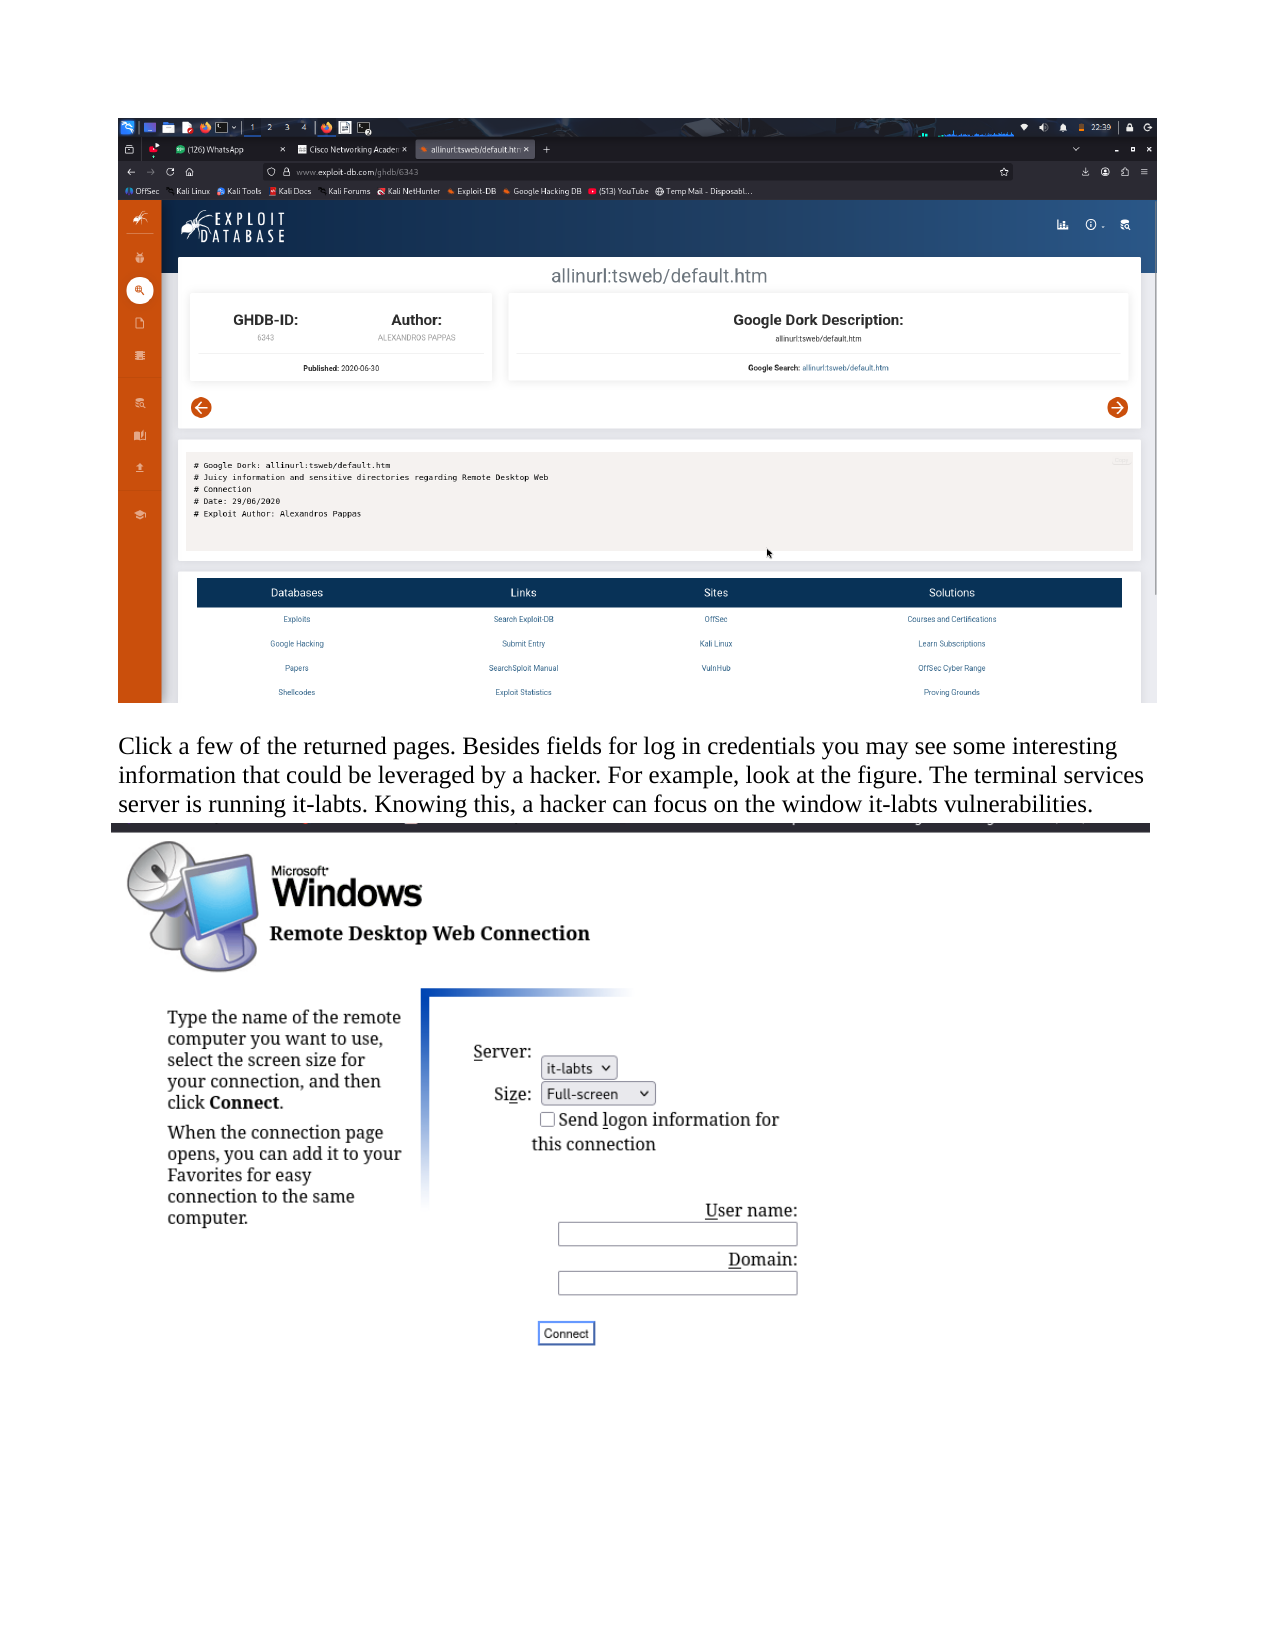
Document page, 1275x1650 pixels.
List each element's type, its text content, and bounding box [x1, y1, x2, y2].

picture [111, 823, 1150, 1482]
text Click a few of the returned pages. Besides fields for log in credentials you may see some interesting information that could be leveraged by a hacker. For example, look at the figure. The terminal services server is running it-labts. Knowing this, a hacker can focus on the window it-labts vulnerabilities. [118, 731, 1157, 817]
picture [118, 118, 1157, 703]
